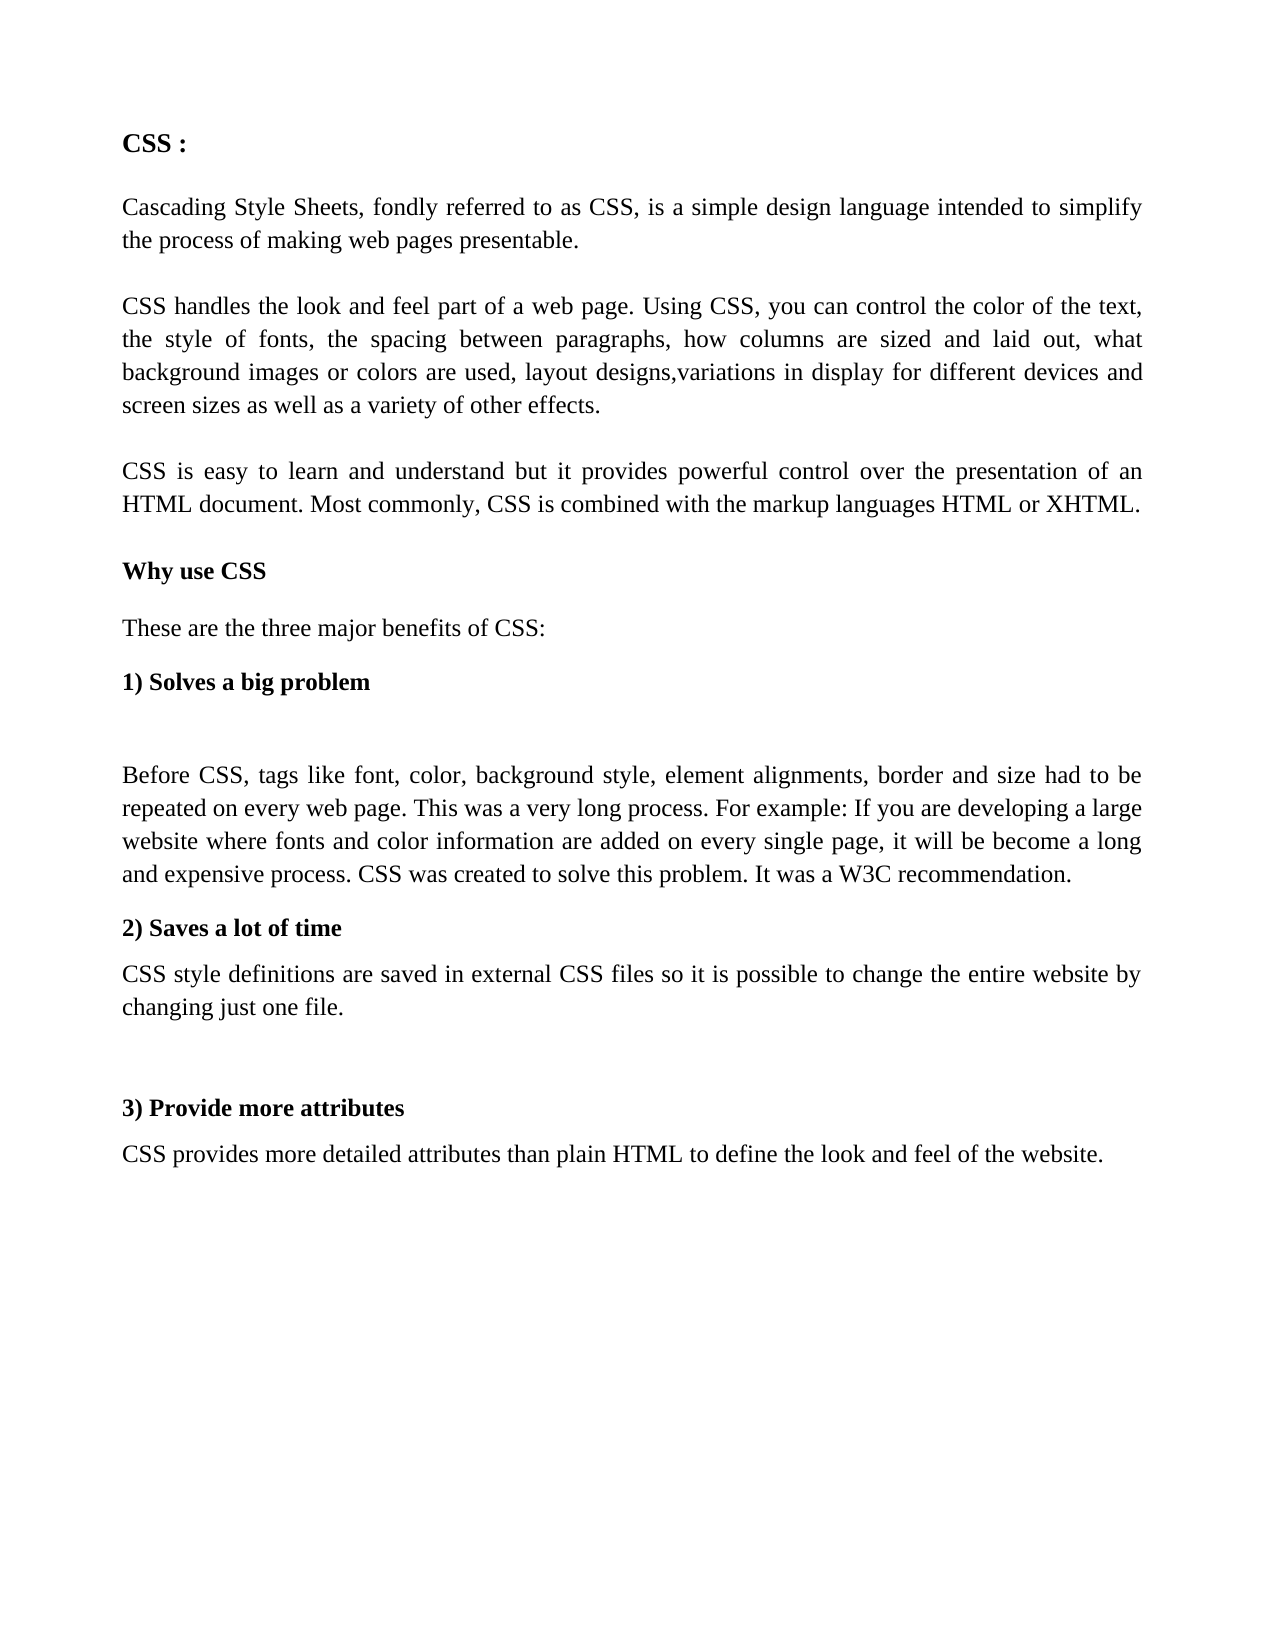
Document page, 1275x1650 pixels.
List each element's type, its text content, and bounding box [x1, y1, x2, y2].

text CSS style definitions are saved in external CSS files so it is possible to change the entire website by changing just one file. [122, 959, 1144, 1020]
text Before CSS, tags like font, color, background style, element alignments, border and size had to be repeated on every web page. This was a very long process. For example: If you are developing a large website where fonts and color information are added on every single page, it will be become a long and expensive process. CSS was created to solve this problem. It was a W3C recommendation. [122, 760, 1144, 888]
subtitle 3) Provide more attributes [122, 1093, 1144, 1122]
text CSS is easy to learn and understand but it provides powerful control over the presentation of an HTML document. Most commonly, CSS is combined with the markup languages HTML or XHTML. [122, 456, 1144, 518]
text CSS provides more detailed attributes than plain HTML to define the look and feel of the website. [122, 1139, 1144, 1167]
text Cascading Style Sheets, fondly referred to as CSS, is a simple design language intended to simplify the process of making web pages presentable. [122, 192, 1144, 254]
subtitle 1) Solves a big problem [122, 667, 1144, 696]
text These are the three major benefits of CSS: [122, 613, 1144, 642]
text CSS : [122, 127, 1144, 158]
subtitle Why use CSS [122, 556, 1144, 584]
subtitle 2) Saves a lot of time [122, 913, 1144, 942]
text CSS handles the look and feel part of a web page. Using CSS, you can control the color of the text, the style of fonts, the spacing between paragraphs, how columns are sized and laid out, what background images or colors are used, layout designs,variations in display for different devices and screen sizes as well as a variety of other effects. [122, 291, 1144, 419]
